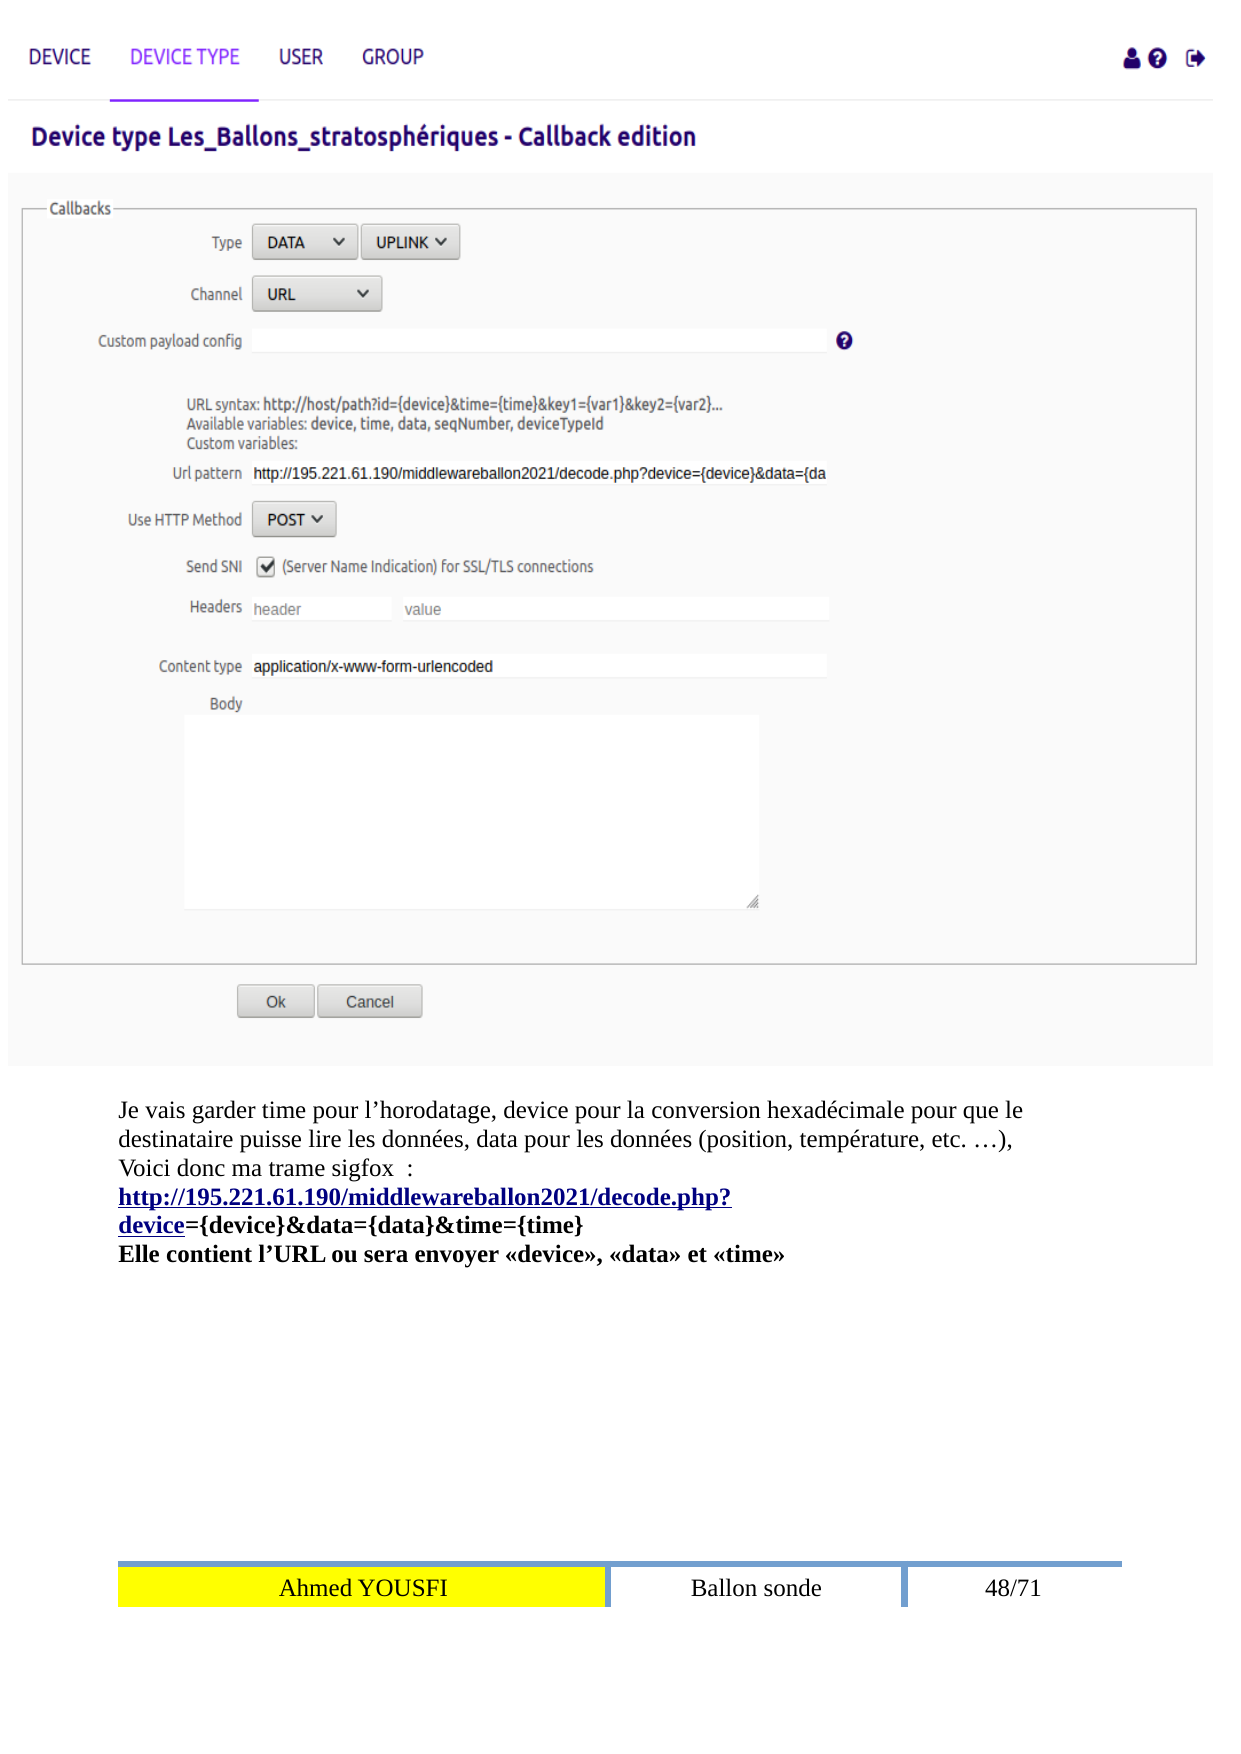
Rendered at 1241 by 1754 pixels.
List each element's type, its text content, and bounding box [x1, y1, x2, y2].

picture [8, 32, 1213, 1066]
text Elle contient l’URL ou sera envoyer «device», «data» et «time» [118, 1239, 1122, 1268]
text http://195.221.61.190/middlewareballon2021/decode.php?device={device}&data={data}&time={time} [118, 1182, 1122, 1239]
text Voici donc ma trame sigfox : [118, 1153, 1122, 1182]
text Je vais garder time pour l’horodatage, device pour la conversion hexadécimale pour que le destinataire puisse lire les données, data pour les données (position, température, etc. …), [118, 1096, 1122, 1153]
